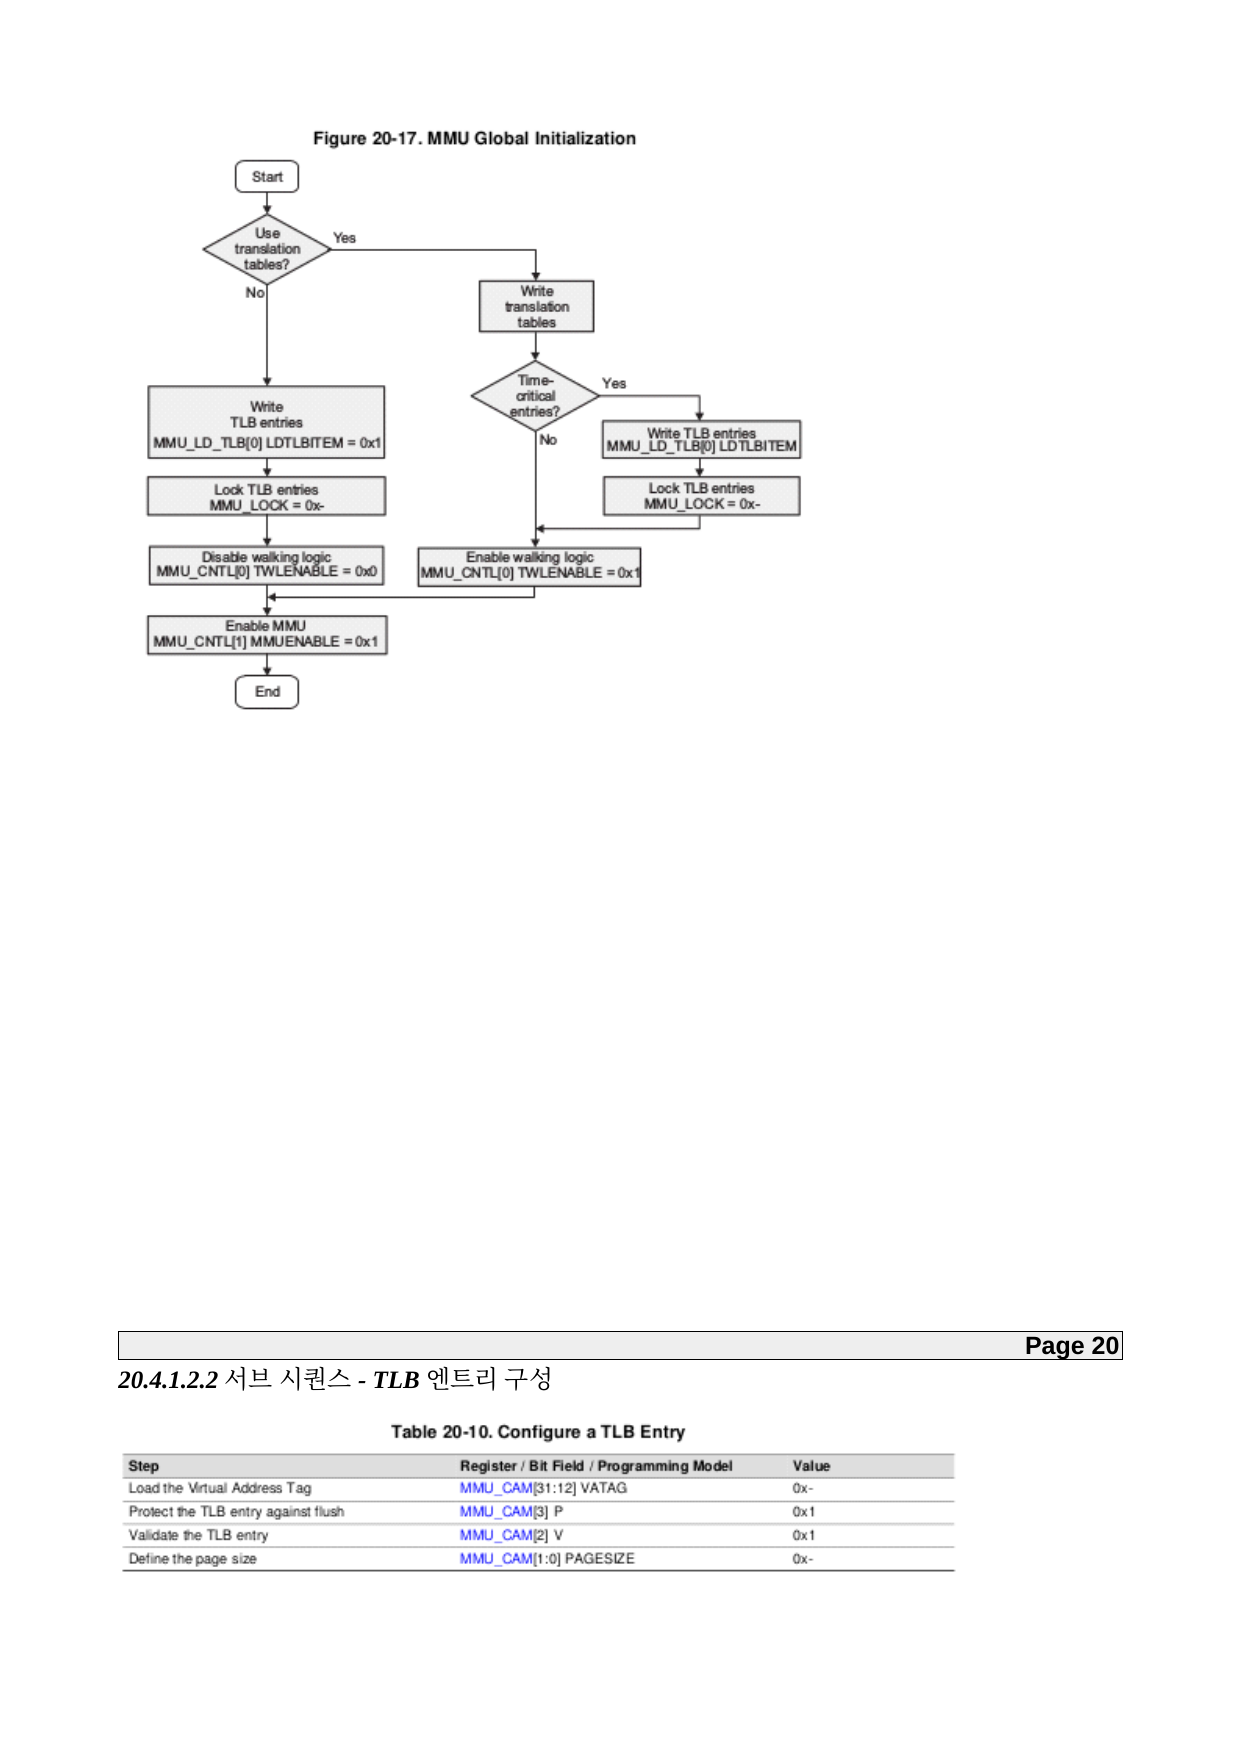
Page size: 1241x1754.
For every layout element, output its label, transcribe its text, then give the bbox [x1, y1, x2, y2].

table_header Page 20 [119, 1332, 1122, 1359]
text 20.4.1.2.2 서브 시퀀스 - TLB 엔트리 구성 [118, 1360, 1122, 1395]
